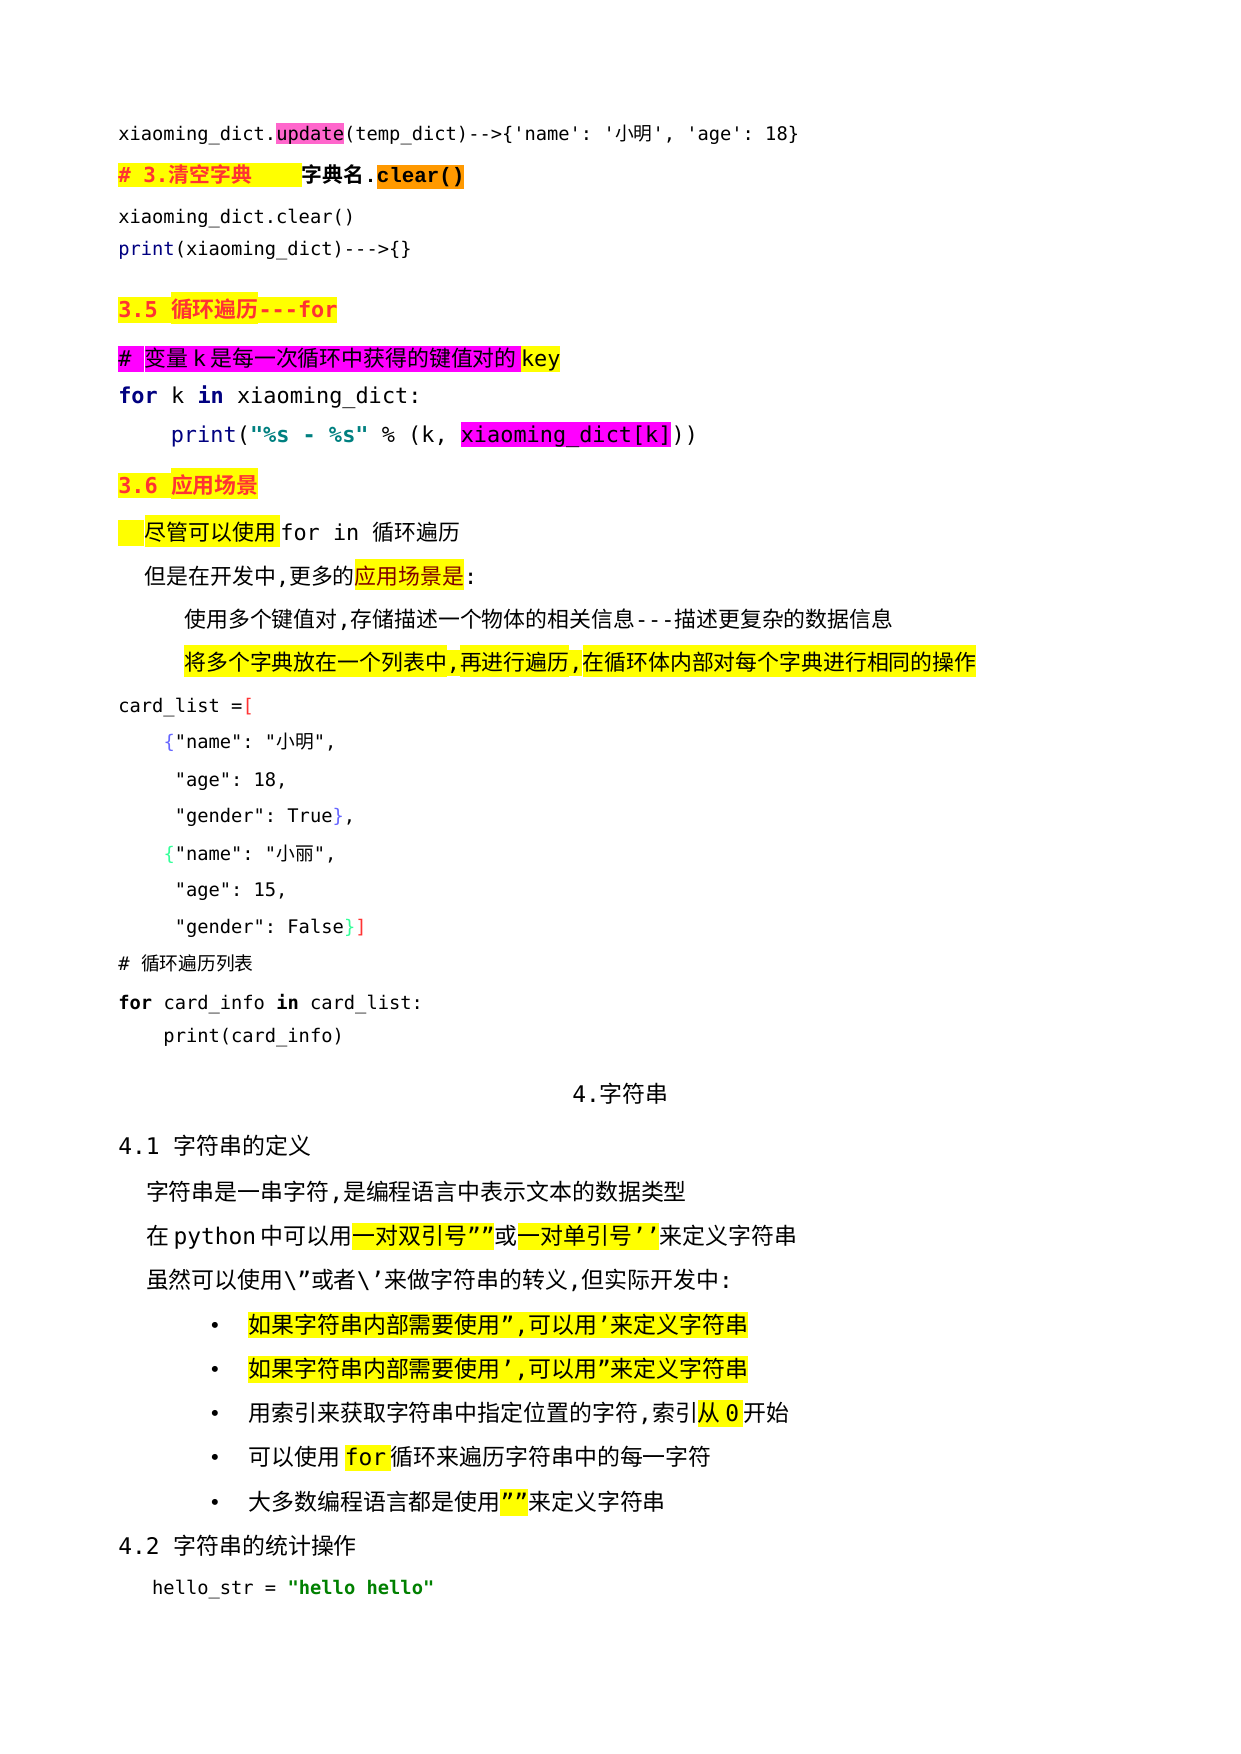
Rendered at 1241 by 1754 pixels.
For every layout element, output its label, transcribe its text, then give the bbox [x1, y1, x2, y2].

text xiaoming_dict.clear() [118, 207, 1122, 228]
text for k in xiaoming_dict: [118, 383, 1122, 409]
list 如果字符串内部需要使用”,可以用’来定义字符串 [211, 1312, 1122, 1338]
text # 变量k是每一次循环中获得的键值对的key [118, 346, 1122, 372]
text "age": 18, [118, 768, 1122, 790]
text 4.字符串 [118, 1081, 1122, 1108]
text "gender": False}] [118, 916, 1122, 938]
list 大多数编程语言都是使用””来定义字符串 [211, 1489, 1122, 1516]
list 用索引来获取字符串中指定位置的字符,索引从0开始 [211, 1400, 1122, 1427]
text 虽然可以使用\”或者\’来做字符串的转义,但实际开发中: [118, 1267, 1122, 1294]
text 但是在开发中,更多的应用场景是: [118, 559, 1122, 590]
text print("%s - %s" % (k, xiaoming_dict[k])) [118, 422, 1122, 449]
text "gender": True}, [118, 806, 1122, 827]
text 在python中可以用一对双引号””或一对单引号’’来定义字符串 [118, 1223, 1122, 1250]
list 可以使用for循环来遍历字符串中的每一字符 [211, 1444, 1122, 1471]
text # 3.清空字典 字典名.clear() [118, 163, 1122, 189]
text 3.6 应用场景 [118, 468, 1122, 499]
text {"name": "小丽", [118, 842, 1122, 864]
text 字符串是一串字符,是编程语言中表示文本的数据类型 [118, 1179, 1122, 1206]
text print(card_info) [118, 1025, 1122, 1047]
text "age": 15, [118, 879, 1122, 901]
list 如果字符串内部需要使用’,可以用”来定义字符串 [211, 1356, 1122, 1383]
text for card_info in card_list: [118, 992, 1122, 1014]
text hello_str = "hello hello" [118, 1577, 1122, 1599]
text 4.2 字符串的统计操作 [118, 1533, 1122, 1560]
text 3.5 循环遍历---for [118, 292, 1122, 324]
text 4.1 字符串的定义 [118, 1133, 1122, 1160]
text print(xiaoming_dict)--->{} [118, 238, 1122, 259]
text xiaoming_dict.update(temp_dict)-->{'name': '小明', 'age': 18} [118, 118, 1122, 145]
text 使用多个键值对,存储描述一个物体的相关信息---描述更复杂的数据信息 [118, 602, 1122, 634]
text 尽管可以使用for in 循环遍历 [118, 515, 1122, 547]
text {"name": "小明", [118, 732, 1122, 753]
text card_list =[ [118, 694, 1122, 716]
text 将多个字典放在一个列表中,再进行遍历,在循环体内部对每个字典进行相同的操作 [118, 645, 1122, 677]
text # 循环遍历列表 [118, 953, 1122, 975]
